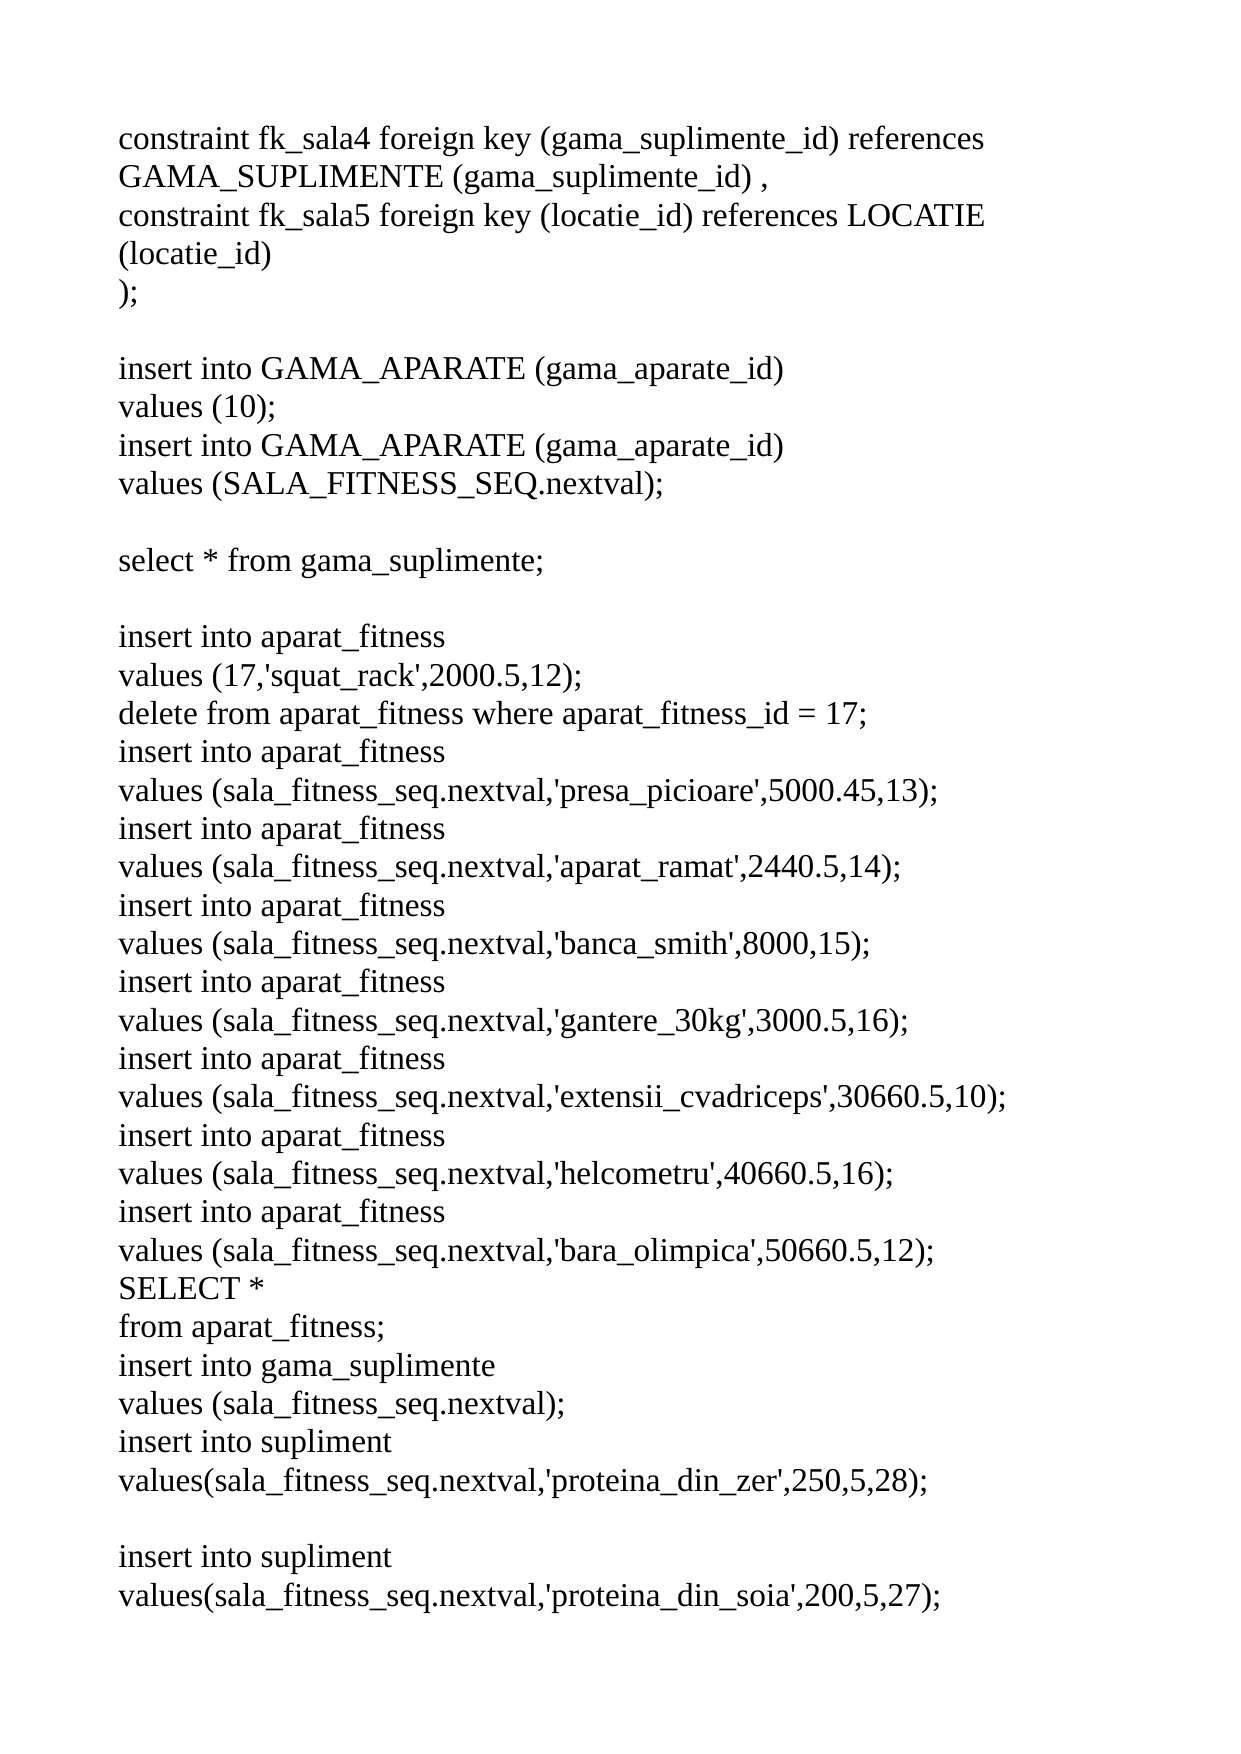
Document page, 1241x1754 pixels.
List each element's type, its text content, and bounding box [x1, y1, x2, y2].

text insert into aparat_fitness [118, 1191, 1122, 1230]
text delete from aparat_fitness where aparat_fitness_id = 17; [118, 693, 1122, 731]
text values(sala_fitness_seq.nextval,'proteina_din_soia',200,5,27); [118, 1575, 1122, 1613]
text insert into aparat_fitness [118, 885, 1122, 923]
text insert into GAMA_APARATE (gama_aparate_id) [118, 348, 1122, 386]
text insert into aparat_fitness [118, 1038, 1122, 1076]
text insert into gama_suplimente [118, 1345, 1122, 1383]
text values (sala_fitness_seq.nextval,'gantere_30kg',3000.5,16); [118, 1000, 1122, 1038]
text values (sala_fitness_seq.nextval,'presa_picioare',5000.45,13); [118, 770, 1122, 808]
text SELECT * [118, 1268, 1122, 1306]
text values (sala_fitness_seq.nextval,'helcometru',40660.5,16); [118, 1153, 1122, 1191]
text values (17,'squat_rack',2000.5,12); [118, 655, 1122, 693]
text insert into supliment [118, 1421, 1122, 1460]
text insert into aparat_fitness [118, 731, 1122, 770]
text insert into GAMA_APARATE (gama_aparate_id) [118, 425, 1122, 463]
text values (SALA_FITNESS_SEQ.nextval); [118, 463, 1122, 501]
text constraint fk_sala5 foreign key (locatie_id) references LOCATIE (locatie_id) [118, 195, 1122, 271]
text values (sala_fitness_seq.nextval,'bara_olimpica',50660.5,12); [118, 1230, 1122, 1268]
text ); [118, 271, 1122, 310]
text values (sala_fitness_seq.nextval,'banca_smith',8000,15); [118, 923, 1122, 961]
text insert into aparat_fitness [118, 808, 1122, 846]
text from aparat_fitness; [118, 1306, 1122, 1345]
text values (10); [118, 386, 1122, 425]
text insert into aparat_fitness [118, 616, 1122, 655]
text select * from gama_suplimente; [118, 540, 1122, 578]
text insert into aparat_fitness [118, 961, 1122, 1000]
text values (sala_fitness_seq.nextval); [118, 1383, 1122, 1421]
text values(sala_fitness_seq.nextval,'proteina_din_zer',250,5,28); [118, 1460, 1122, 1498]
text insert into aparat_fitness [118, 1115, 1122, 1153]
text values (sala_fitness_seq.nextval,'extensii_cvadriceps',30660.5,10); [118, 1076, 1122, 1115]
text values (sala_fitness_seq.nextval,'aparat_ramat',2440.5,14); [118, 846, 1122, 885]
text insert into supliment [118, 1536, 1122, 1575]
text constraint fk_sala4 foreign key (gama_suplimente_id) references GAMA_SUPLIMENTE (gama_suplimente_id) , [118, 118, 1122, 195]
